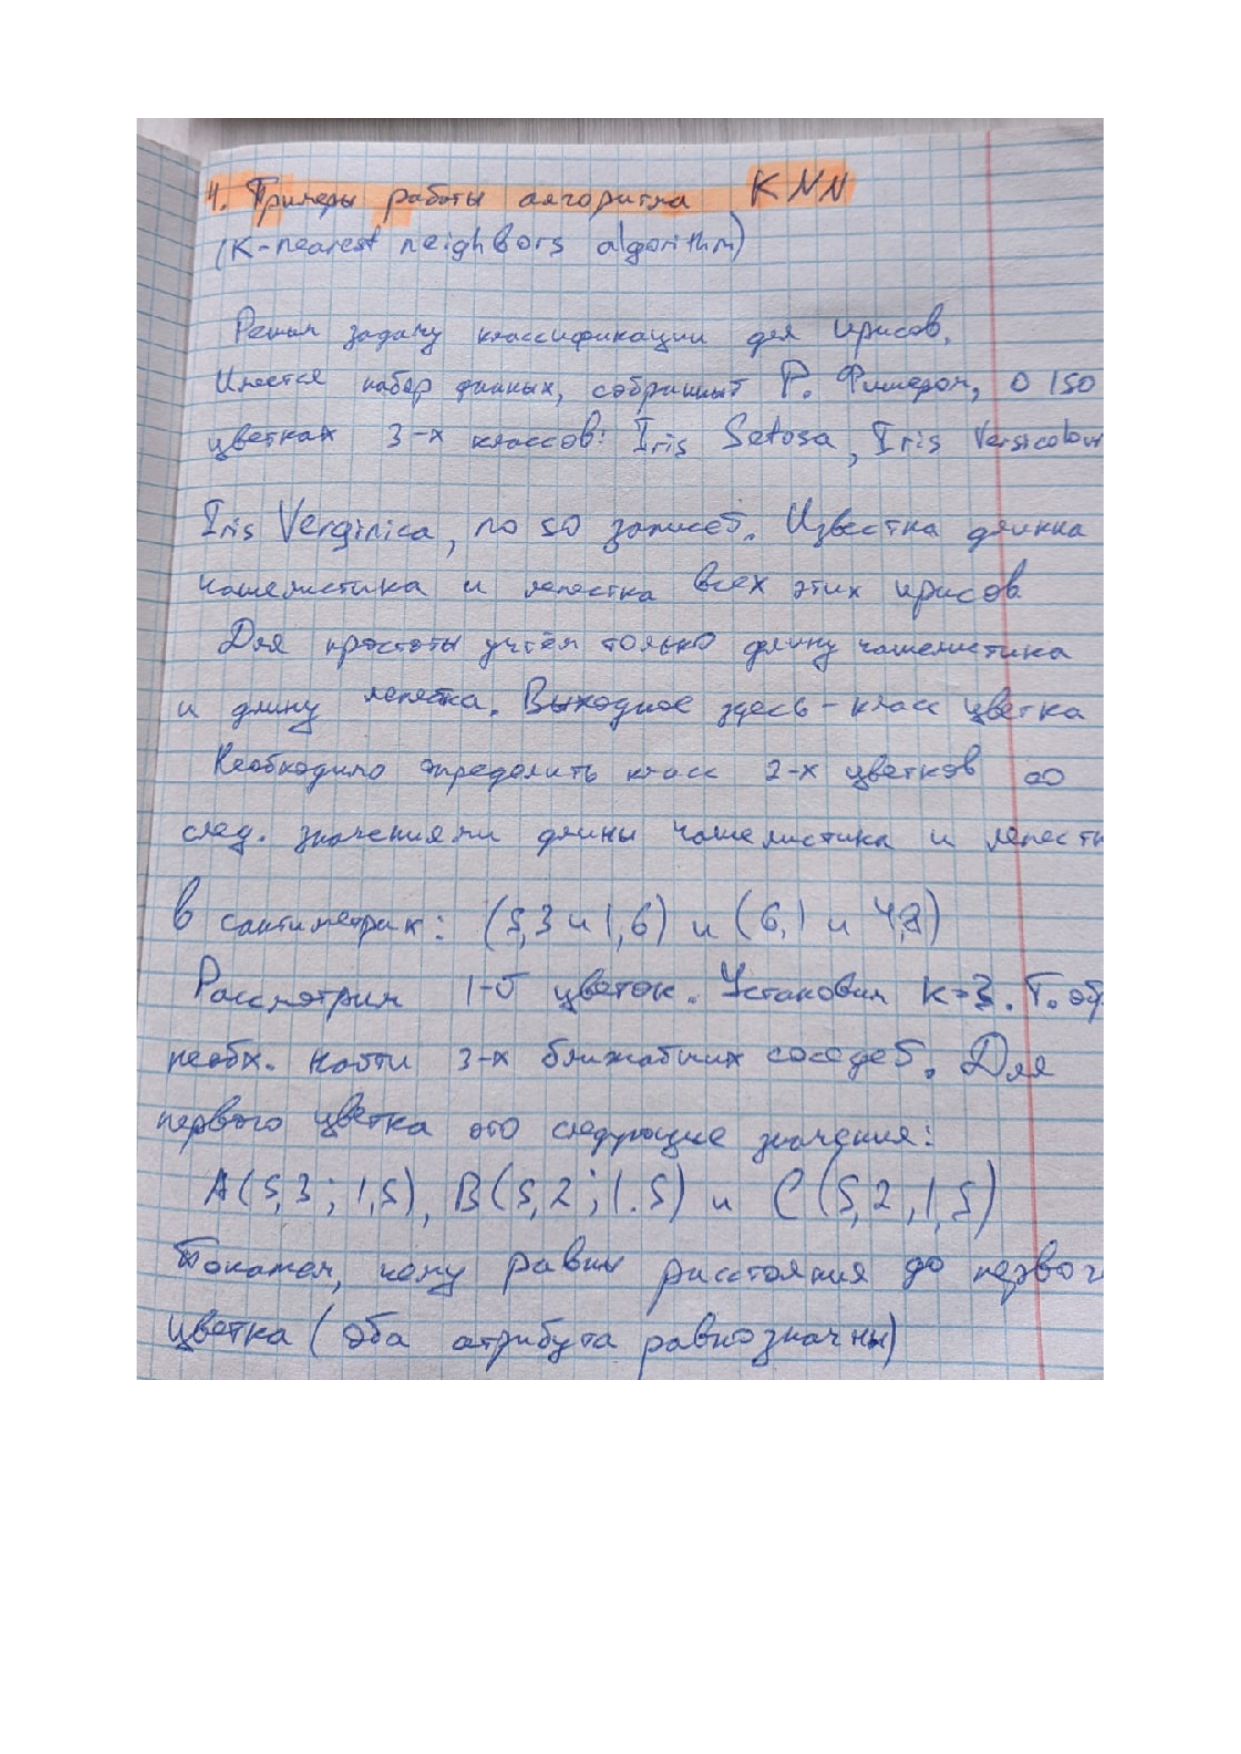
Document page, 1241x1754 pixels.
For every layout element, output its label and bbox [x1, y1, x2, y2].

picture [136, 118, 1104, 1380]
